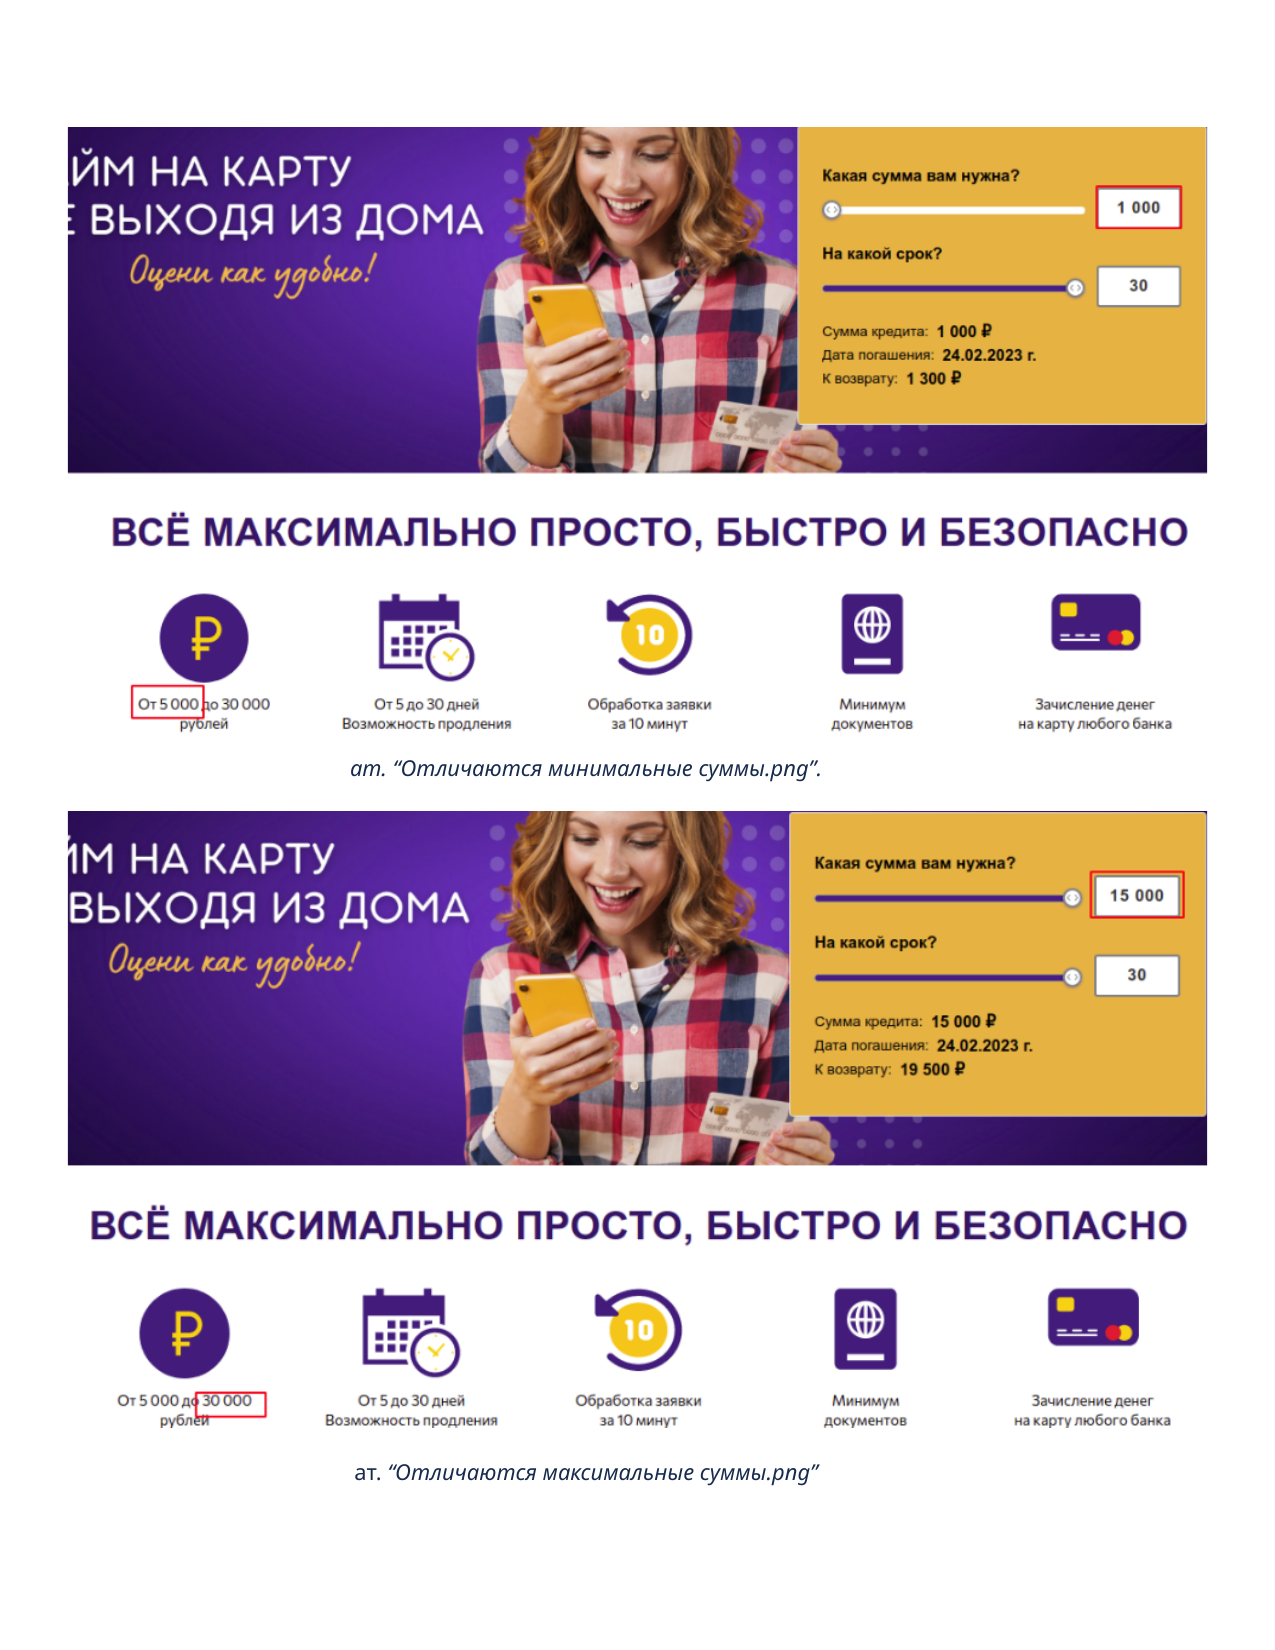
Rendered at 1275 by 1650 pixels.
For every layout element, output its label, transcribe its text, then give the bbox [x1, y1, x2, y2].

text ат. “Отличаются минимальные суммы.png”. [18, 118, 1157, 783]
picture [67, 811, 1208, 1428]
text ат. “Отличаются максимальные суммы.png” [18, 1457, 1157, 1486]
picture [67, 127, 1208, 754]
